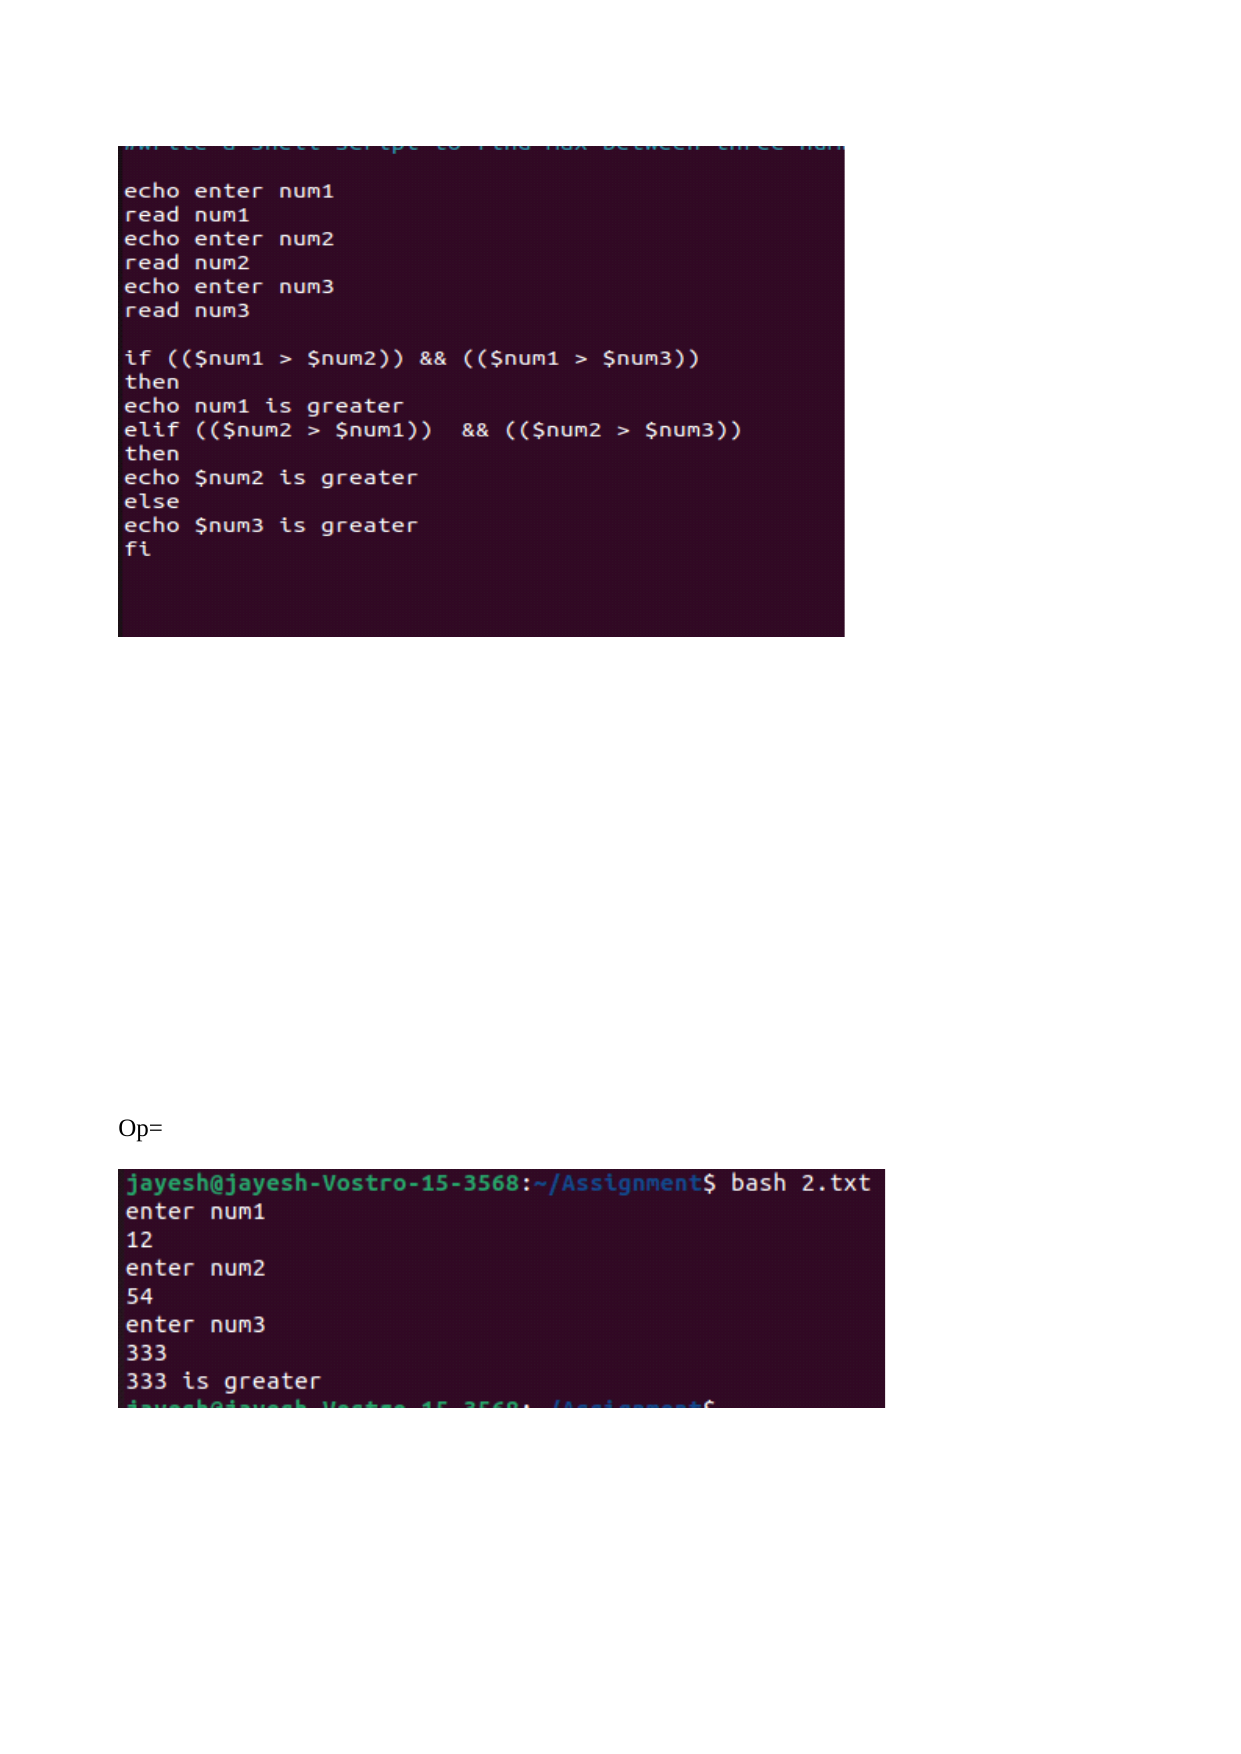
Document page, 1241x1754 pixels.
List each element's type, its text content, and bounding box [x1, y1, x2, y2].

text Op= [118, 1113, 1122, 1142]
